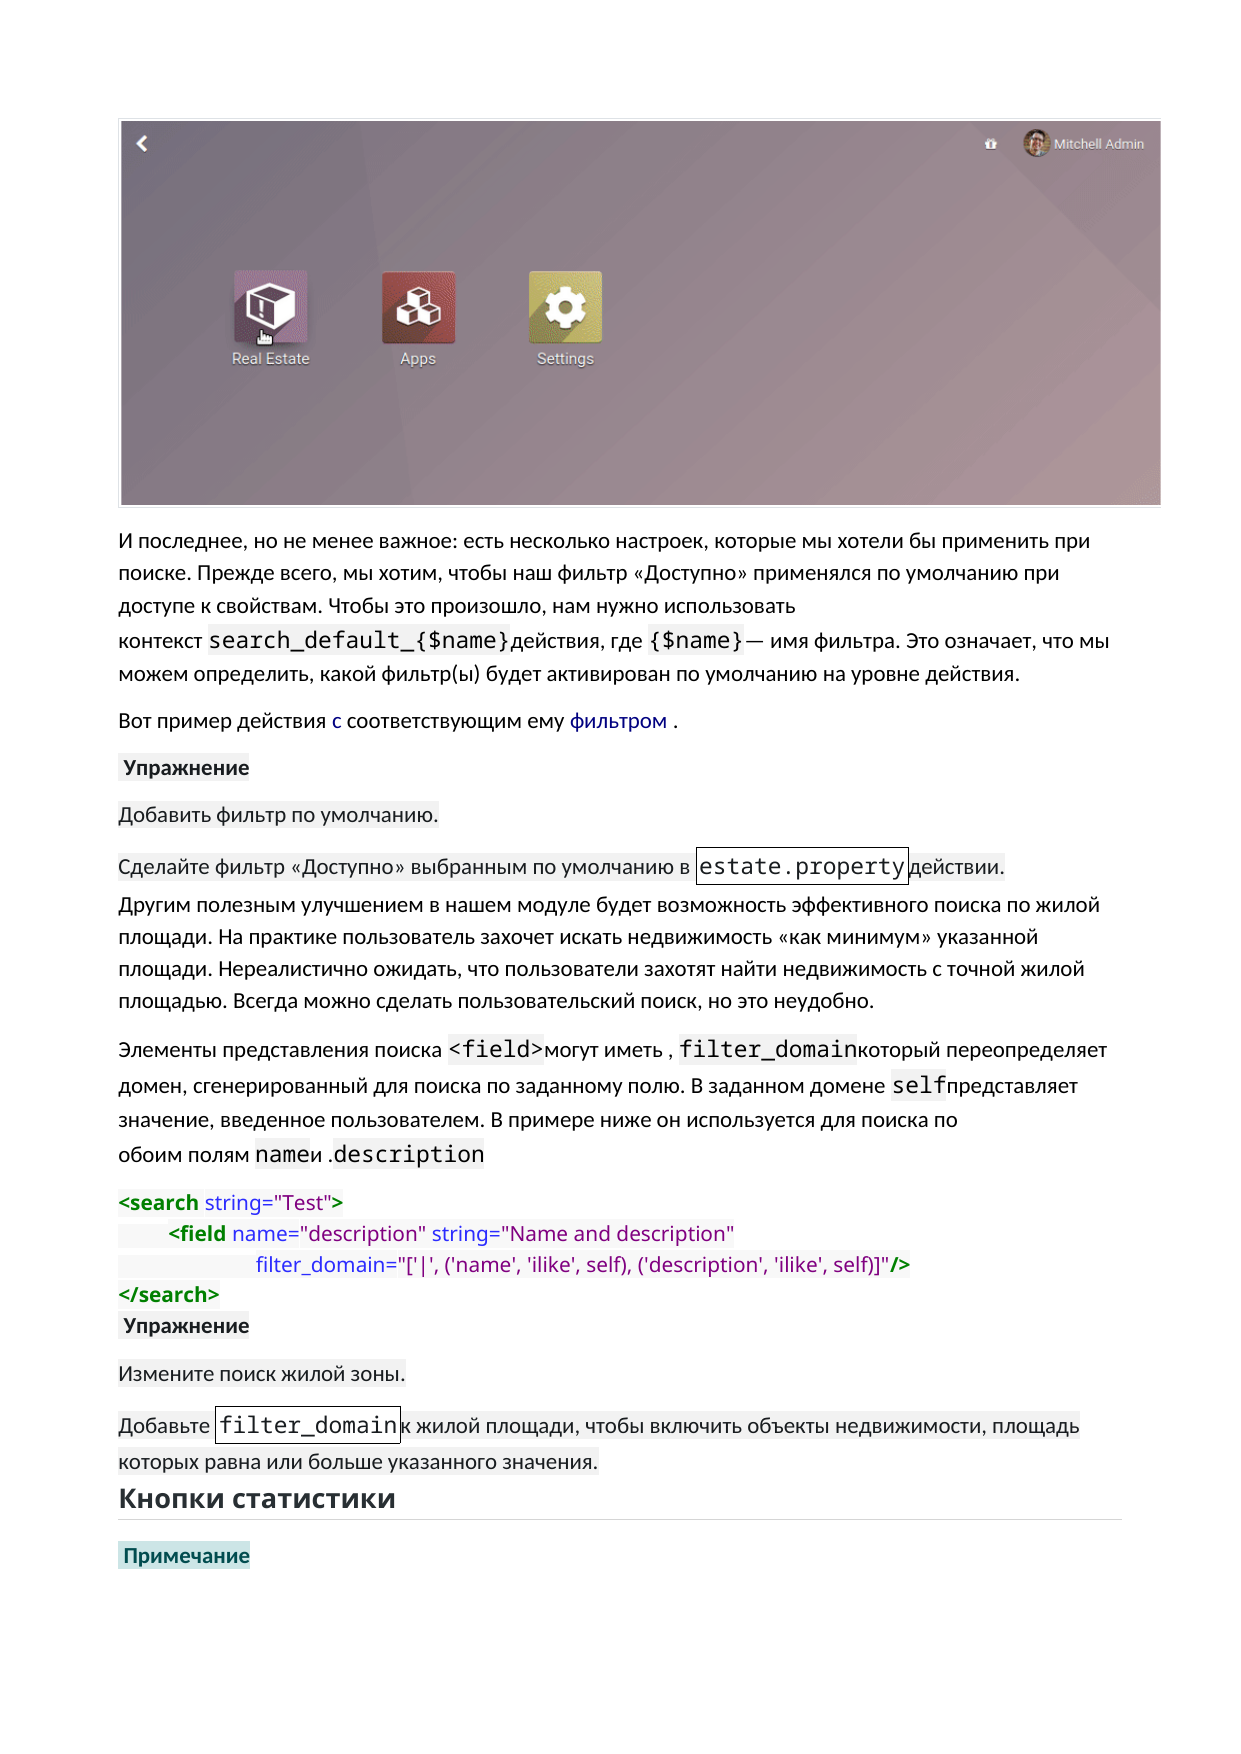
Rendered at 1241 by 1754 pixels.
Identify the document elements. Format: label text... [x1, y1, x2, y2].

text Измените поиск жилой зоны. [118, 1359, 1122, 1387]
subtitle Кнопки статистики [118, 1479, 1122, 1519]
text Элементы представления поиска <field>могут иметь , filter_domainкоторый переопределяет домен, сгенерированный для поиска по заданному полю. В заданном домене selfпредставляет значение, введенное пользователем. В примере ниже он используется для поиска по обоим полям nameи .description [118, 1033, 1122, 1169]
text <search string="Test"> [118, 1188, 1122, 1217]
text Другим полезным улучшением в нашем модуле будет возможность эффективного поиска по жилой площади. На практике пользователь захочет искать недвижимость «как минимум» указанной площади. Нереалистично ожидать, что пользователи захотят найти недвижимость с точной жилой площадью. Всегда можно сделать пользовательский поиск, но это неудобно. [118, 890, 1122, 1015]
text estate.property [697, 848, 908, 884]
text <field name="description" string="Name and description" [118, 1219, 1122, 1248]
text filter_domain="['|', ('name', 'ilike', self), ('description', 'ilike', self)]"/> [118, 1250, 1122, 1278]
text Вот пример действия с соответствующим ему фильтром . [118, 706, 1122, 734]
text Упражнение [118, 753, 1122, 781]
text Примечание [118, 1541, 1122, 1569]
text И последнее, но не менее важное: есть несколько настроек, которые мы хотели бы применить при поиске. Прежде всего, мы хотим, чтобы наш фильтр «Доступно» применялся по умолчанию при доступе к свойствам. Чтобы это произошло, нам нужно использовать контекст search_default_{$name}действия, где {$name}— имя фильтра. Это означает, что мы можем определить, какой фильтр(ы) будет активирован по умолчанию на уровне действия. [118, 526, 1122, 687]
text Сделайте фильтр «Доступно» выбранным по умолчанию в [118, 847, 696, 884]
text действии. [909, 847, 1122, 884]
text Упражнение [118, 1311, 1122, 1339]
text </search> [118, 1280, 1122, 1309]
picture [121, 121, 1161, 505]
text Добавить фильтр по умолчанию. [118, 801, 1122, 828]
text Добавьте filter_domainк жилой площади, чтобы включить объекты недвижимости, площадь которых равна или больше указанного значения. [118, 1406, 1122, 1475]
